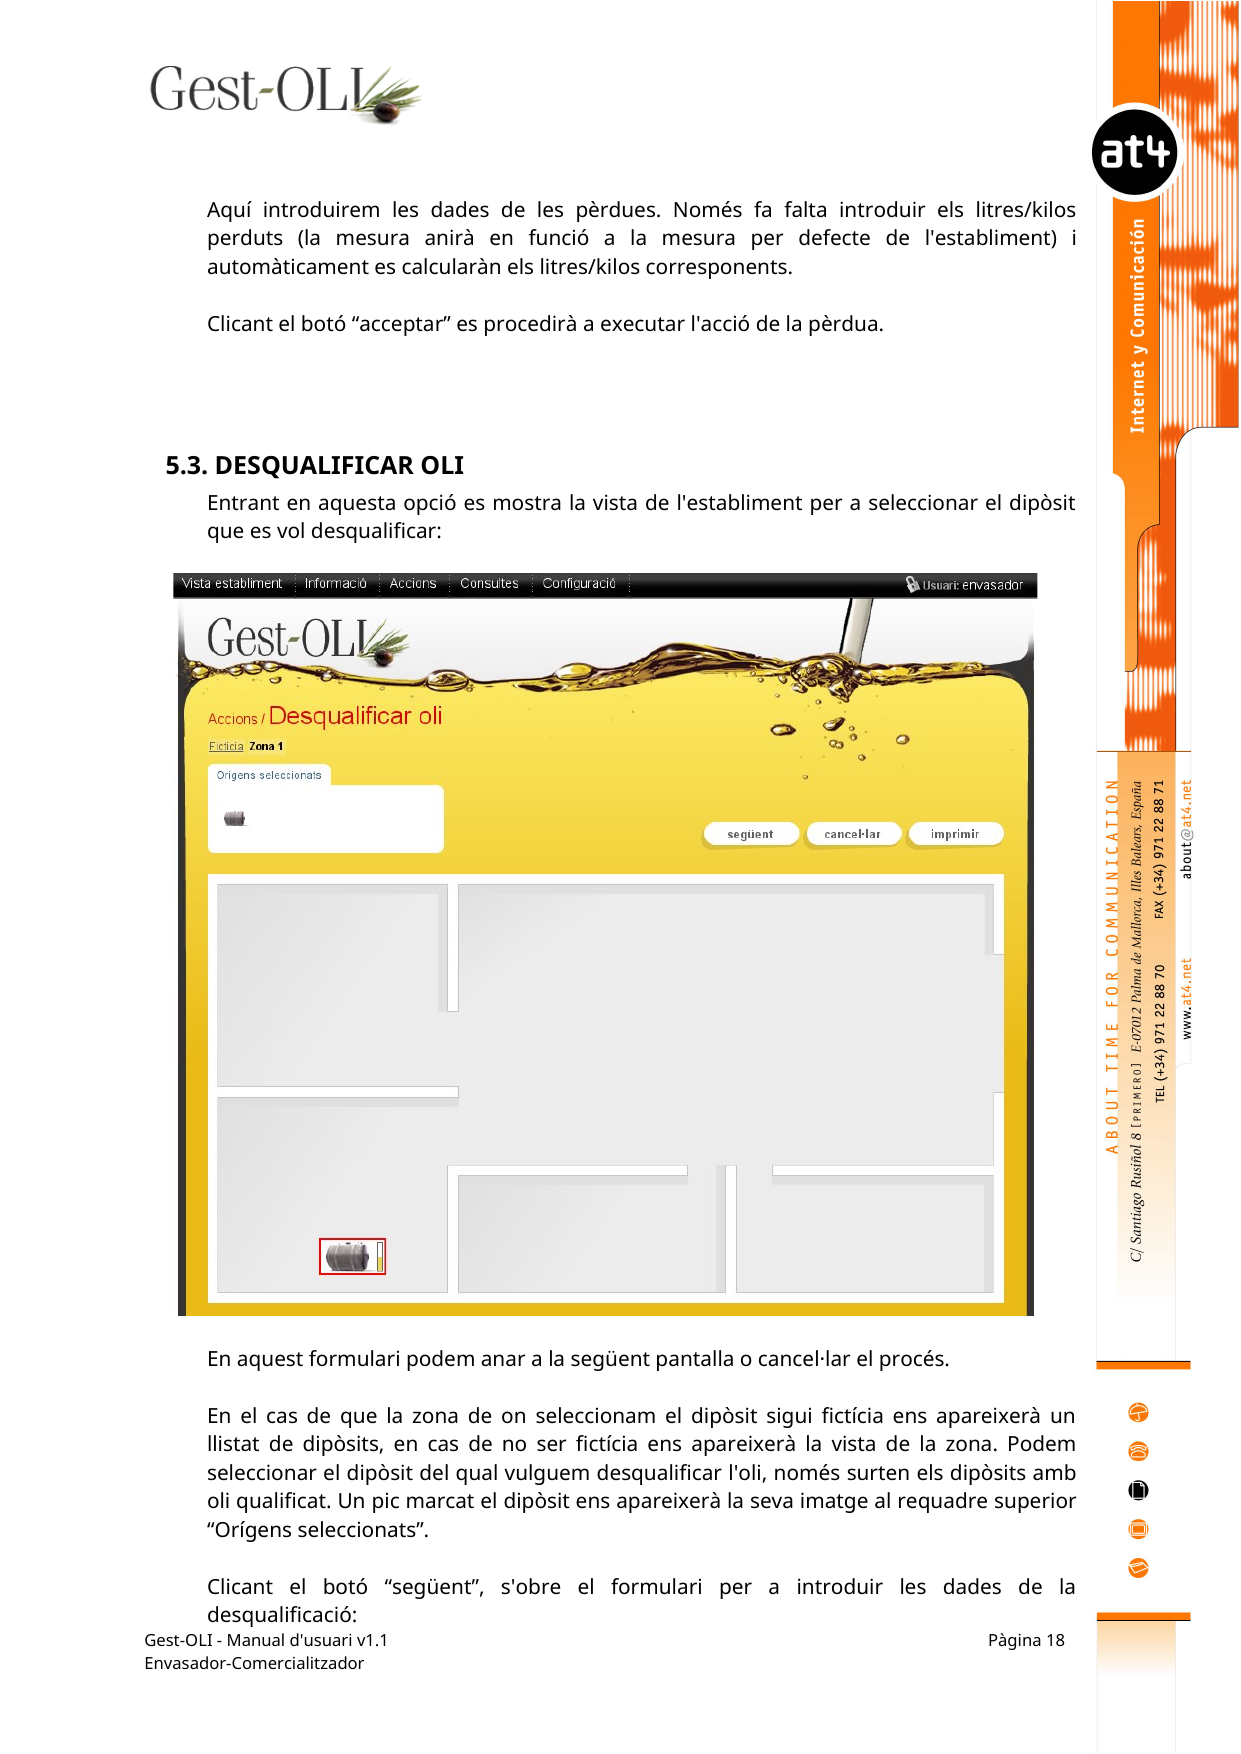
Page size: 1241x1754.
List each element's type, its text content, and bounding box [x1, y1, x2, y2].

picture [1085, 1, 1239, 1753]
text En aquest formulari podem anar a la següent pantalla o cancel·lar el procés. [207, 1344, 1078, 1373]
text Aquí introduirem les dades de les pèrdues. Només fa falta introduir els litres/kilos perduts (la mesura anirà en funció a la mesura per defecte de l'establiment) i automàticament es calcularàn els litres/kilos corresponents. [207, 195, 1078, 280]
subtitle 5.3. DESQUALIFICAR OLI [133, 447, 1078, 481]
text Clicant el botó “acceptar” es procedirà a executar l'acció de la pèrdua. [207, 309, 1078, 337]
text En el cas de que la zona de on seleccionam el dipòsit sigui fictícia ens apareixerà un llistat de dipòsits, en cas de no ser fictícia ens apareixerà la vista de la zona. Podem seleccionar el dipòsit del qual vulguem desqualificar l'oli, només surten els dipòsits amb oli qualificat. Un pic marcat el dipòsit ens apareixerà la seva imatge al requadre superior “Orígens seleccionats”. [207, 1401, 1078, 1543]
text Entrant en aquesta opció es mostra la vista de l'establiment per a seleccionar el dipòsit que es vol desqualificar: [207, 488, 1078, 544]
text Clicant el botó “següent”, s'obre el formulari per a introduir les dades de la desqualificació: [207, 1572, 1078, 1629]
picture [149, 66, 423, 126]
picture [173, 573, 1038, 1316]
